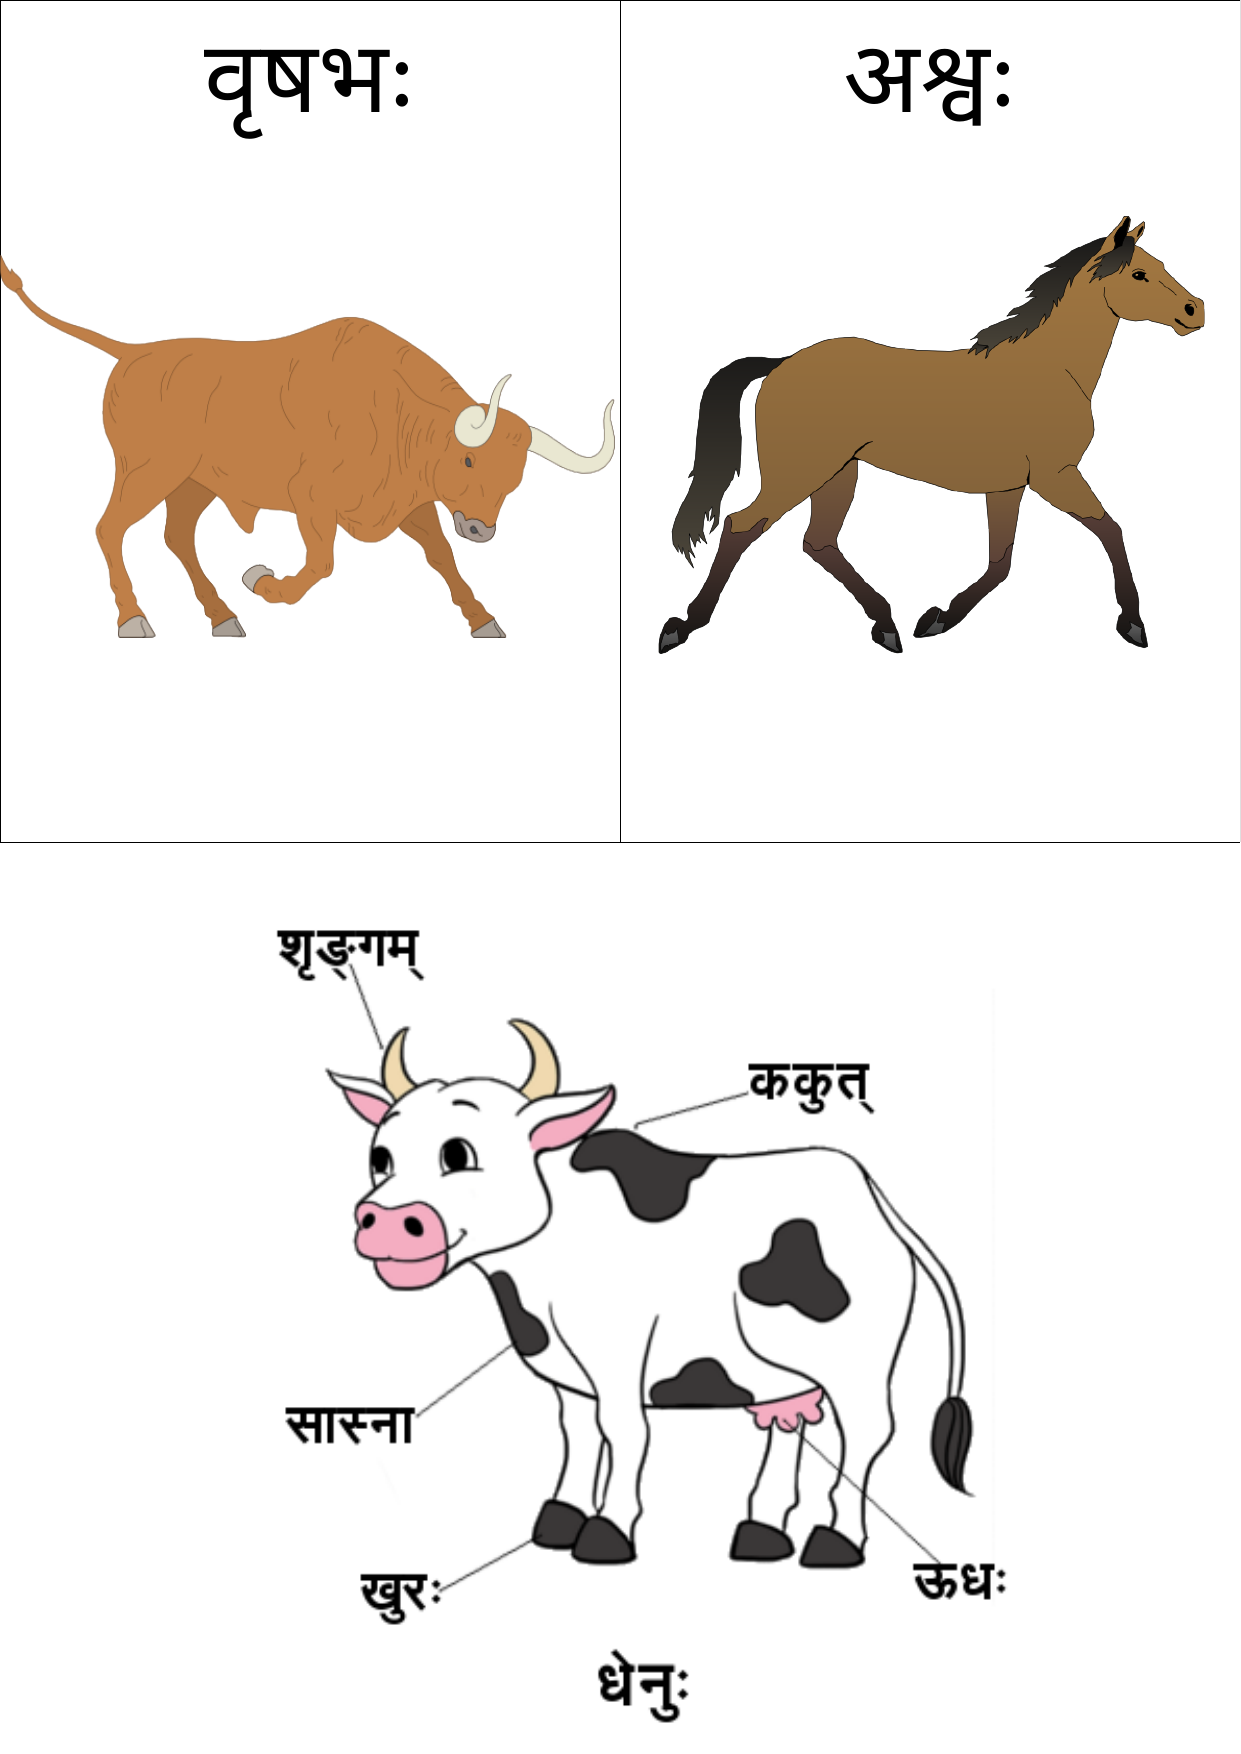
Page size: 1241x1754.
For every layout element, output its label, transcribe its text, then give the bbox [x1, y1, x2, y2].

table_header वृषभः [1, 1, 620, 842]
picture [232, 879, 1066, 1754]
picture [0, 255, 615, 638]
table_header अश्वः [621, 1, 1240, 842]
picture [658, 216, 1205, 654]
